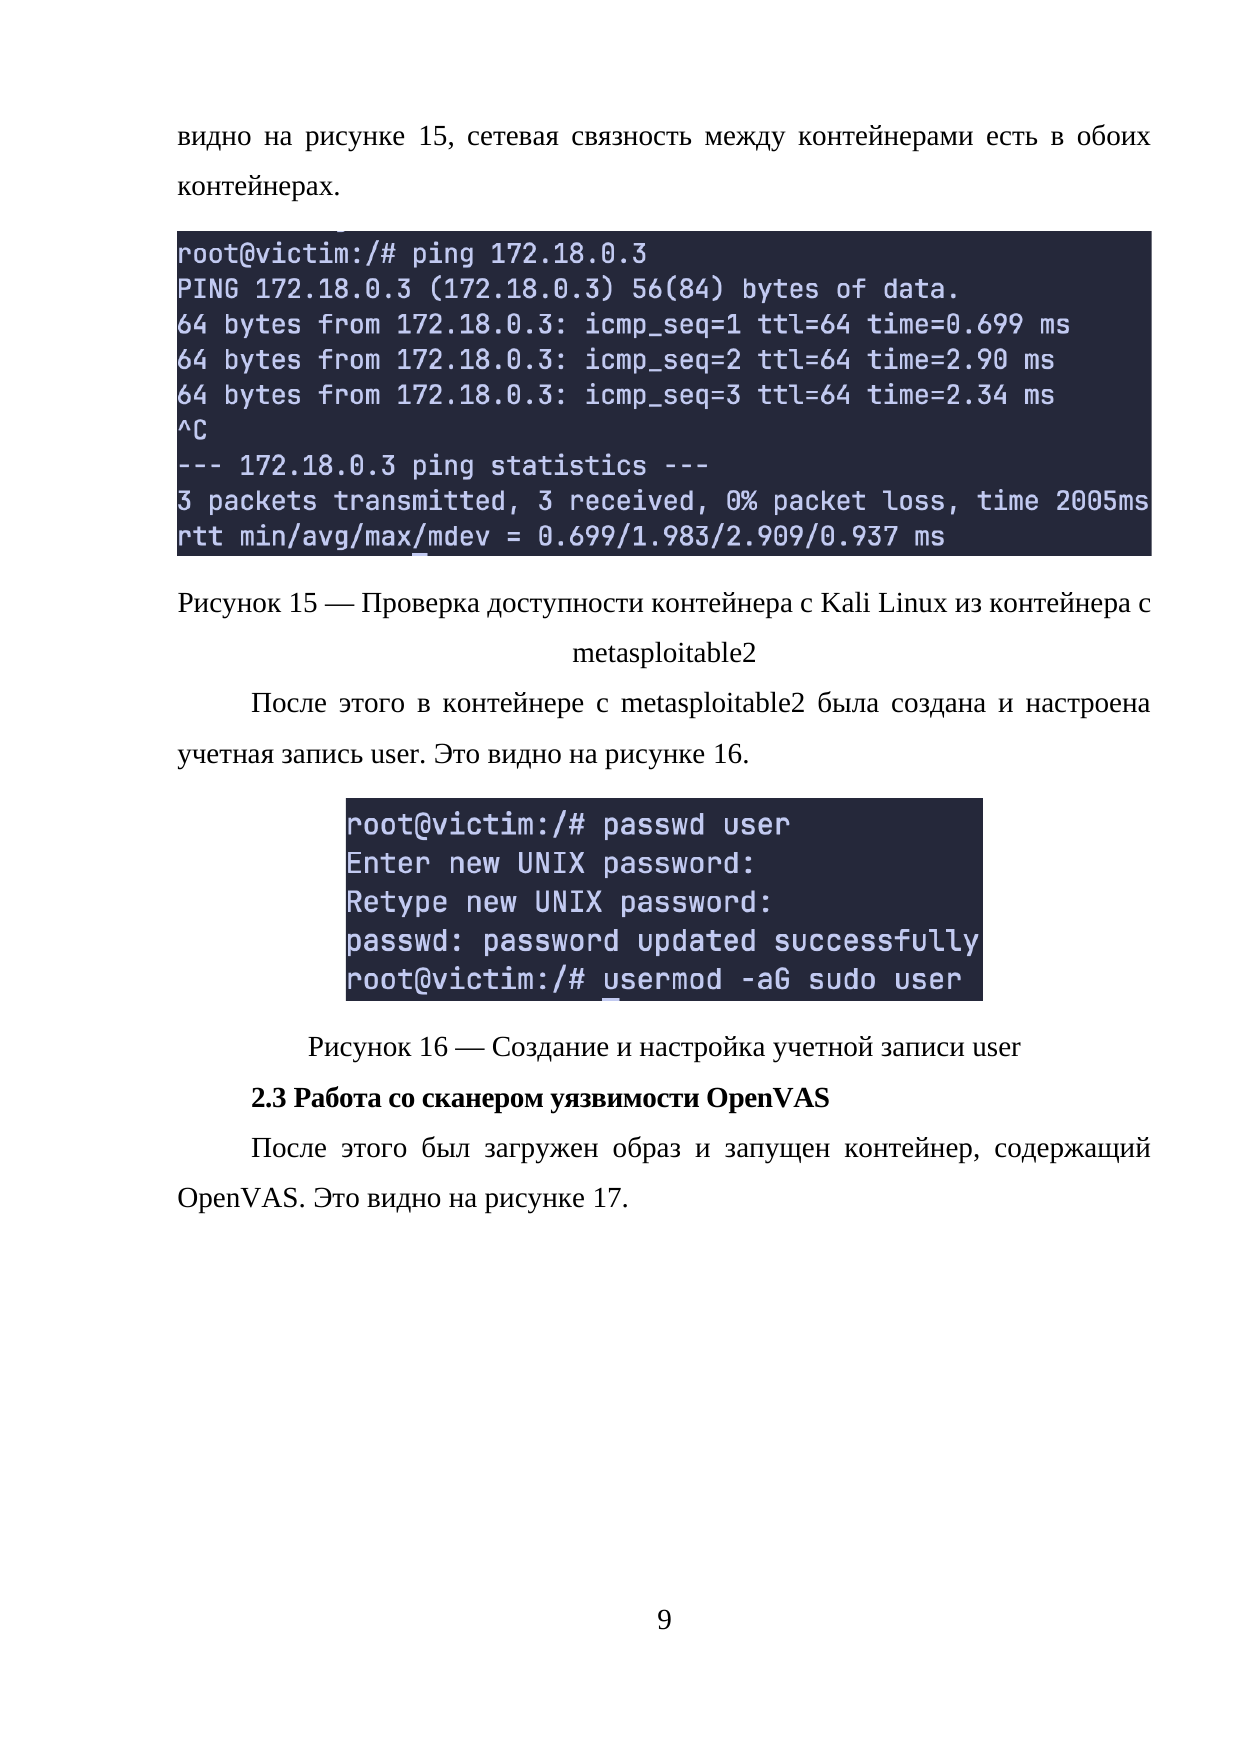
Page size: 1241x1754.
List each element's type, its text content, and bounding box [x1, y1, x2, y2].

text После этого был загружен образ и запущен контейнер, содержащий OpenVAS. Это видно на рисунке 17. [177, 1130, 1152, 1214]
text Рисунок 15 — Проверка доступности контейнера с Kali Linux из контейнера с metasploitable2 [177, 556, 1152, 669]
subtitle Работа со сканером уязвимости OpenVAS [177, 1080, 1152, 1113]
text После этого в контейнере с metasploitable2 была создана и настроена учетная запись user. Это видно на рисунке 16. [177, 685, 1152, 769]
picture [177, 231, 1152, 556]
text видно на рисунке 15, сетевая связность между контейнерами есть в обоих контейнерах. [177, 118, 1152, 202]
picture [345, 798, 983, 1001]
text Рисунок 16 — Создание и настройка учетной записи user [276, 798, 1053, 1063]
